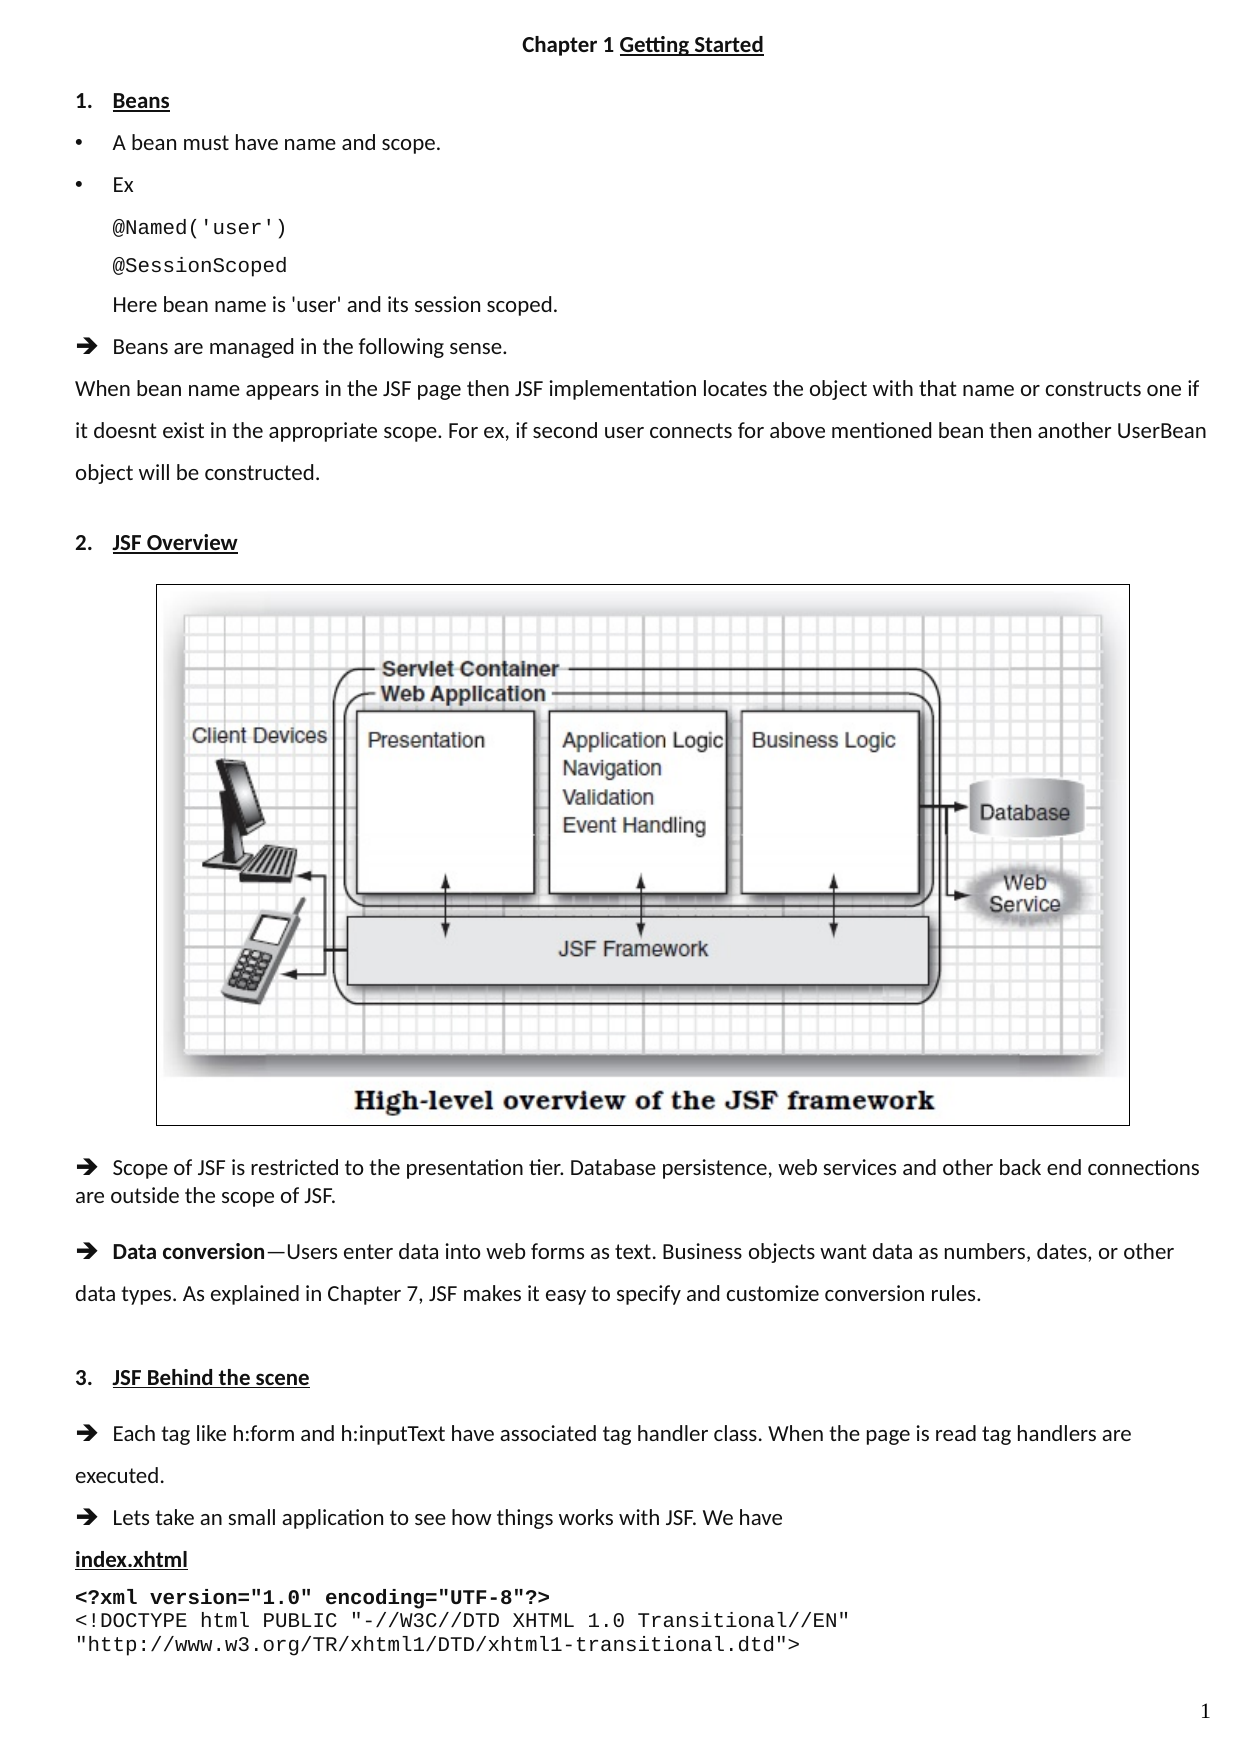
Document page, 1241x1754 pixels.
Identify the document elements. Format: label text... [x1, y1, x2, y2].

text 2. JSF Overview [75, 528, 1211, 556]
list Each tag like h:form and h:inputText have associated tag handler class. When the page is read tag handlers are executed. [75, 1419, 1211, 1489]
picture [159, 587, 1127, 1122]
text <!DOCTYPE html PUBLIC "-//W3C//DTD XHTML 1.0 Transitional//EN" [75, 1610, 1211, 1634]
text <?xml version="1.0" encoding="UTF-8"?> [75, 1587, 1211, 1610]
list When bean name appears in the JSF page then JSF implementation locates the object with that name or constructs one if it doesnt exist in the appropriate scope. For ex, if second user connects for above mentioned bean then another UserBean object will be constructed. [75, 374, 1211, 486]
list 3. JSF Behind the scene [75, 1363, 1211, 1391]
list Scope of JSF is restricted to the presentation tier. Database persistence, web services and other back end connections are outside the scope of JSF. [75, 1153, 1211, 1209]
text @SessionScoped [75, 255, 1211, 278]
text Here bean name is 'user' and its session scoped. [75, 290, 1211, 318]
list Data conversion—Users enter data into web forms as text. Business objects want data as numbers, dates, or other data types. As explained in Chapter 7, JSF makes it easy to specify and customize conversion rules. [75, 1237, 1211, 1307]
text "http://www.w3.org/TR/xhtml1/DTD/xhtml1-transitional.dtd"> [75, 1634, 1211, 1658]
list Beans are managed in the following sense. [75, 332, 1211, 360]
list Ex [75, 170, 1211, 198]
text 1. Beans [75, 86, 1211, 114]
text index.xhtml [75, 1545, 1211, 1573]
text @Named('user') [75, 212, 1211, 241]
list Lets take an small application to see how things works with JSF. We have [75, 1503, 1211, 1531]
text Chapter 1 Getting Started [75, 30, 1211, 58]
list A bean must have name and scope. [75, 128, 1211, 156]
